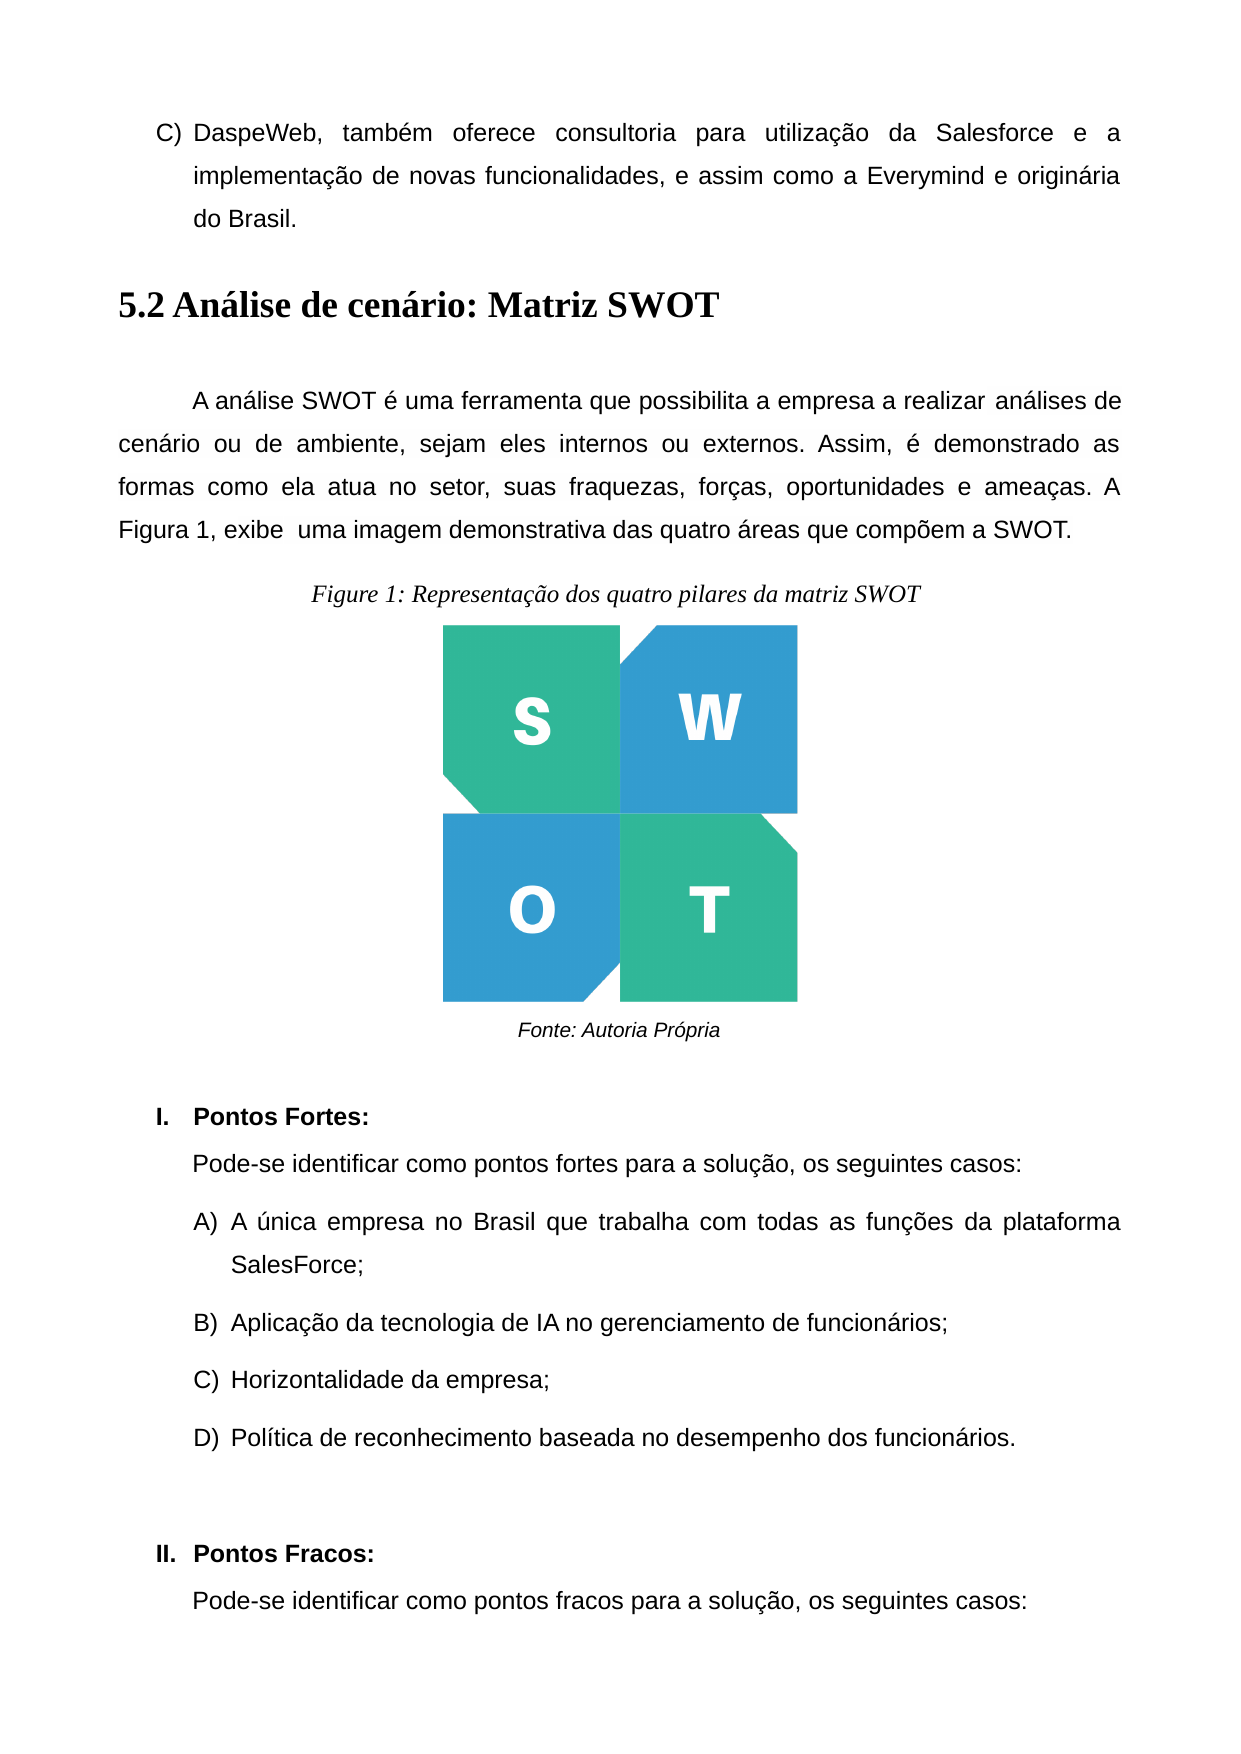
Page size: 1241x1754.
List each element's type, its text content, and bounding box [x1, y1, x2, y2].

list Aplicação da tecnologia de IA no gerenciamento de funcionários; [193, 1308, 1122, 1337]
subtitle 5.2 Análise de cenário: Matriz SWOT [118, 283, 1122, 326]
text A análise SWOT é uma ferramenta que possibilita a empresa a realizar análises de cenário ou de ambiente, sejam eles internos ou externos. Assim, é demonstrado as formas como ela atua no setor, suas fraquezas, forças, oportunidades e ameaças. A Figura 1, exibe uma imagem demonstrativa das quatro áreas que compõem a SWOT. [118, 386, 1122, 544]
list DaspeWeb, também oferece consultoria para utilização da Salesforce e a implementação de novas funcionalidades, e assim como a Everymind e originária do Brasil. [156, 118, 1122, 233]
list Pontos Fracos: [156, 1539, 1122, 1567]
picture [285, 608, 948, 1006]
list Pontos Fortes: [156, 1102, 1122, 1130]
list A única empresa no Brasil que trabalha com todas as funções da plataforma SalesForce; [193, 1207, 1122, 1279]
text Pode-se identificar como pontos fracos para a solução, os seguintes casos: [118, 1586, 1122, 1615]
list Horizontalidade da empresa; [193, 1366, 1122, 1394]
text Figure 1: Representação dos quatro pilares da matriz SWOT [286, 579, 948, 607]
text Pode-se identificar como pontos fortes para a solução, os seguintes casos: [118, 1149, 1122, 1178]
list Política de reconhecimento baseada no desempenho dos funcionários. [193, 1423, 1122, 1452]
text Fonte: Autoria Própria [118, 559, 1122, 1041]
